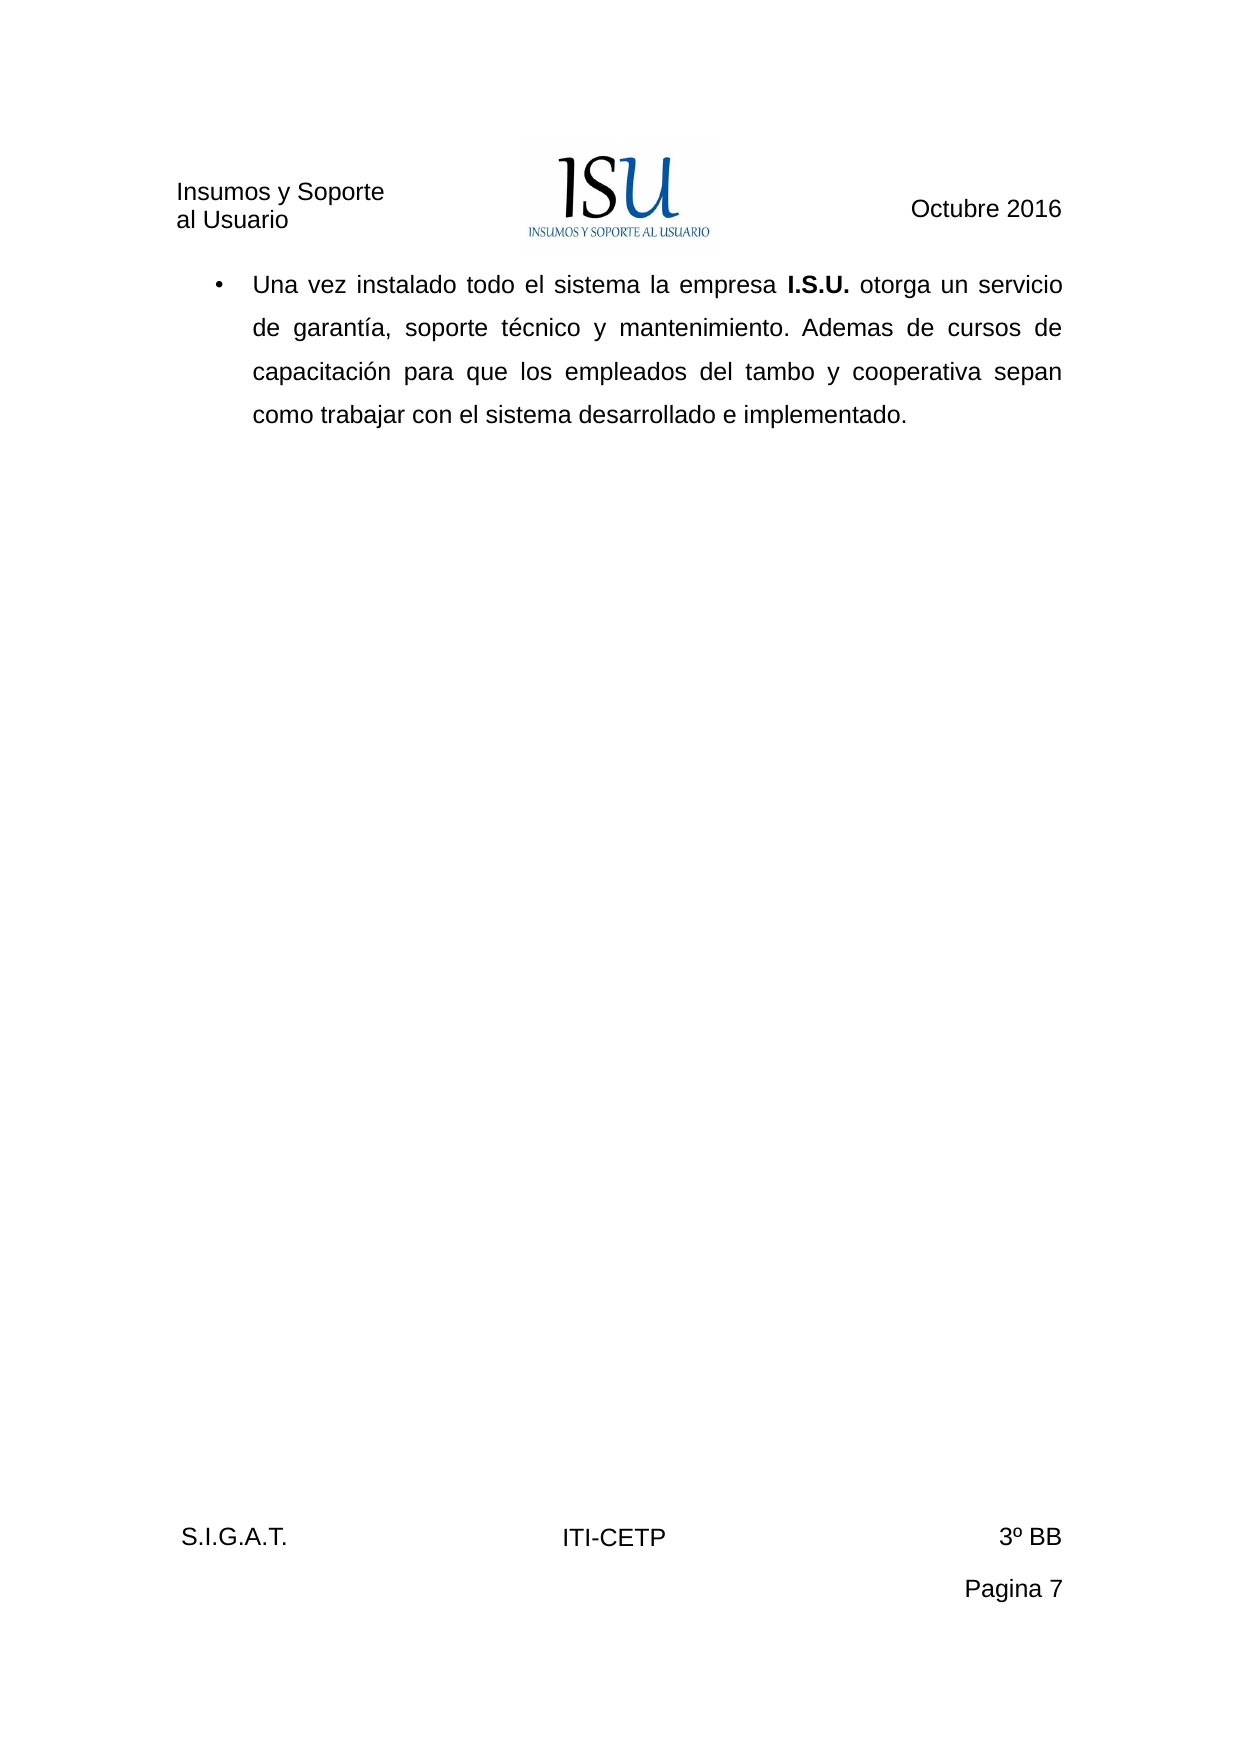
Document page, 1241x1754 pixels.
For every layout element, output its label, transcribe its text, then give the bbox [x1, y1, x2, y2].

list Una vez instalado todo el sistema la empresa I.S.U. otorga un servicio de garantía, soporte técnico y mantenimiento. Ademas de cursos de capacitación para que los empleados del tambo y cooperativa sepan como trabajar con el sistema desarrollado e implementado. [215, 270, 1063, 428]
picture [517, 138, 723, 252]
